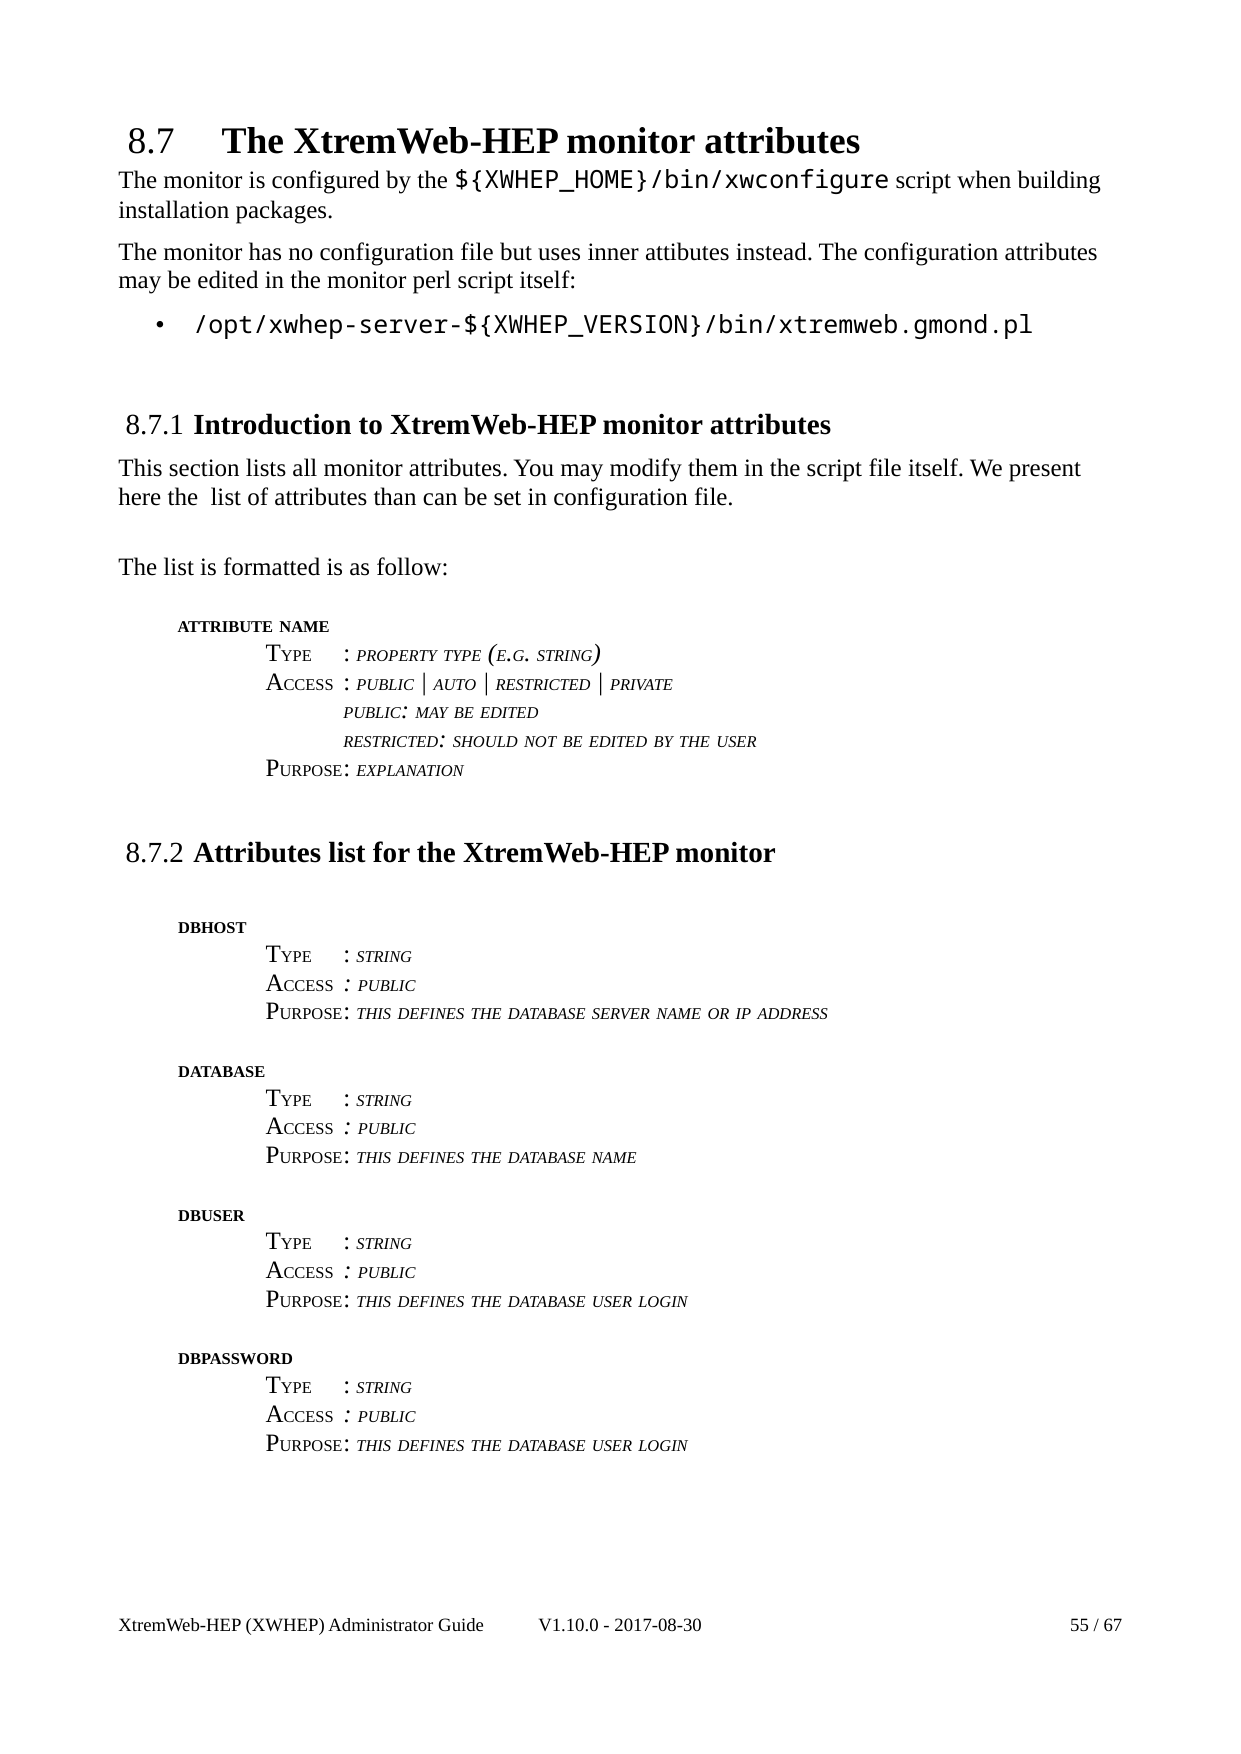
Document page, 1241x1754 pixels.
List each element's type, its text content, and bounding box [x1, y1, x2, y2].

text Access : public [265, 968, 1122, 996]
text dbhost [178, 910, 1122, 939]
text The monitor is configured by the ${XWHEP_HOME}/bin/xwconfigure script when building installation packages. [118, 161, 1122, 224]
text Purpose : this defines the database user login [265, 1284, 1122, 1313]
text Purpose : explanation [265, 753, 1122, 782]
text attribute name [177, 609, 1122, 638]
text dbuser [178, 1198, 1122, 1226]
text Access : public [265, 1255, 1122, 1284]
text This section lists all monitor attributes. You may modify them in the script file itself. We present here the list of attributes than can be set in configuration file. [118, 453, 1122, 510]
text restricted: should not be edited by the user [265, 724, 1122, 753]
text Purpose : this defines the database user login [265, 1428, 1122, 1456]
text Access : public [265, 1399, 1122, 1428]
text The monitor has no configuration file but uses inner attibutes instead. The configuration attributes may be edited in the monitor perl script itself: [118, 237, 1122, 294]
list /opt/xwhep-server-${XWHEP_VERSION}/bin/xtremweb.gmond.pl [156, 307, 1122, 341]
text Type : string [265, 939, 1122, 968]
text The list is formatted is as follow: [118, 552, 1122, 580]
text Access : public | auto | restricted | private [265, 667, 1122, 695]
text Type : string [265, 1083, 1122, 1111]
text public: may be edited [265, 695, 1122, 724]
text Type : string [265, 1226, 1122, 1255]
subtitle Introduction to XtremWeb-HEP monitor attributes [118, 407, 1122, 440]
text dbpassword [178, 1341, 1122, 1370]
text Type : property type (e.g. string) [265, 638, 1122, 667]
text Access : public [265, 1111, 1122, 1140]
subtitle The XtremWeb-HEP monitor attributes [118, 118, 1122, 161]
text Purpose : this defines the database name [265, 1140, 1122, 1169]
subtitle Attributes list for the XtremWeb-HEP monitor [118, 835, 1122, 869]
text Purpose : this defines the database server name or ip address [265, 996, 1122, 1025]
text database [178, 1054, 1122, 1083]
text Type : string [265, 1370, 1122, 1399]
